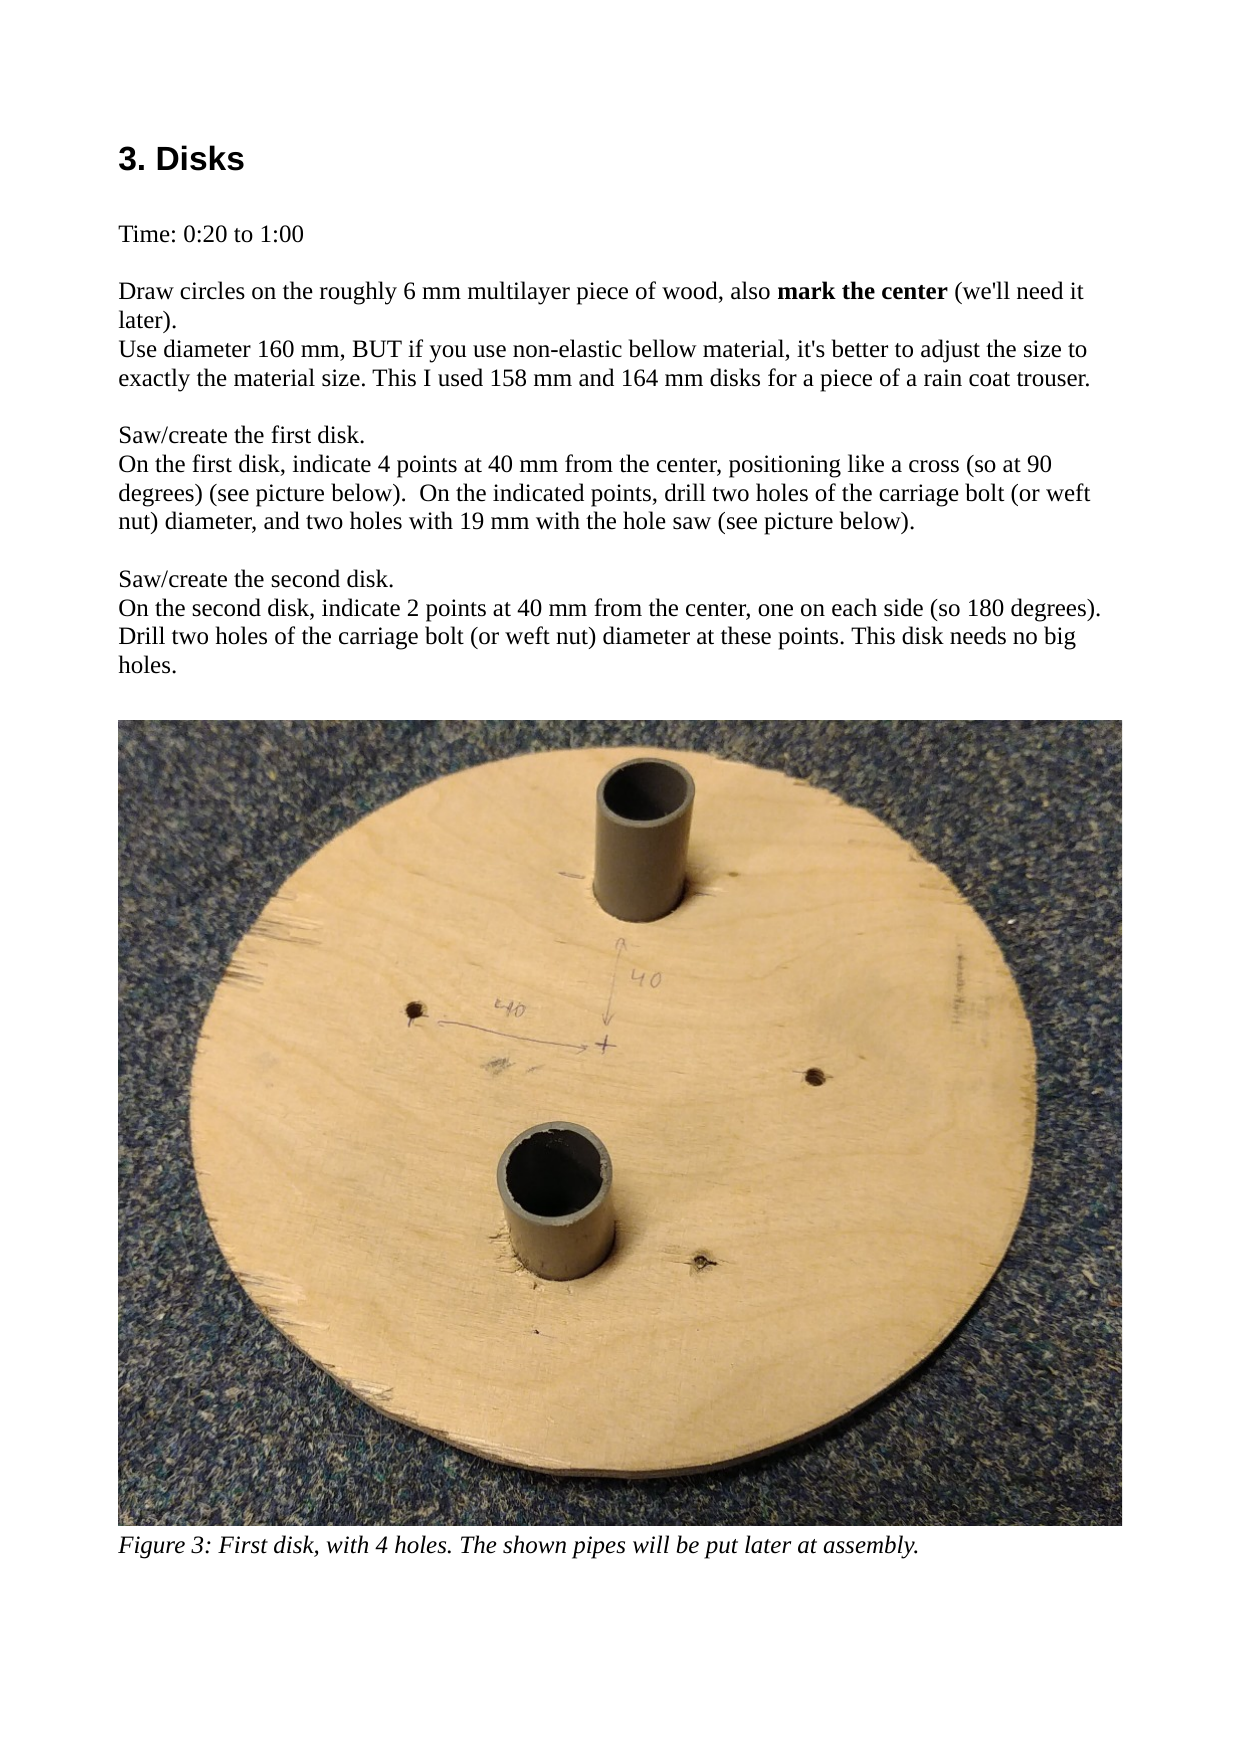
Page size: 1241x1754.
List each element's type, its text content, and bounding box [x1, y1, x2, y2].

picture [118, 720, 1123, 1526]
text On the second disk, indicate 2 points at 40 mm from the center, one on each side (so 180 degrees). [118, 593, 1122, 621]
text Use diameter 160 mm, BUT if you use non-elastic bellow material, it's better to adjust the size to exactly the material size. This I used 158 mm and 164 mm disks for a piece of a rain coat trouser. [118, 334, 1122, 391]
text On the first disk, indicate 4 points at 40 mm from the center, positioning like a cross (so at 90 degrees) (see picture below). On the indicated points, drill two holes of the carriage bolt (or weft nut) diameter, and two holes with 19 mm with the hole saw (see picture below). [118, 449, 1122, 535]
text Saw/create the first disk. [118, 420, 1122, 449]
subtitle 3. Disks [118, 139, 1122, 178]
text Drill two holes of the carriage bolt (or weft nut) diameter at these points. This disk needs no big holes. [118, 621, 1122, 679]
text Figure 3: First disk, with 4 holes. The shown pipes will be put later at assembly. [118, 1526, 1122, 1559]
text Saw/create the second disk. [118, 564, 1122, 593]
text Draw circles on the roughly 6 mm multilayer piece of wood, also mark the center (we'll need it later). [118, 276, 1122, 334]
text Time: 0:20 to 1:00 [118, 219, 1122, 248]
